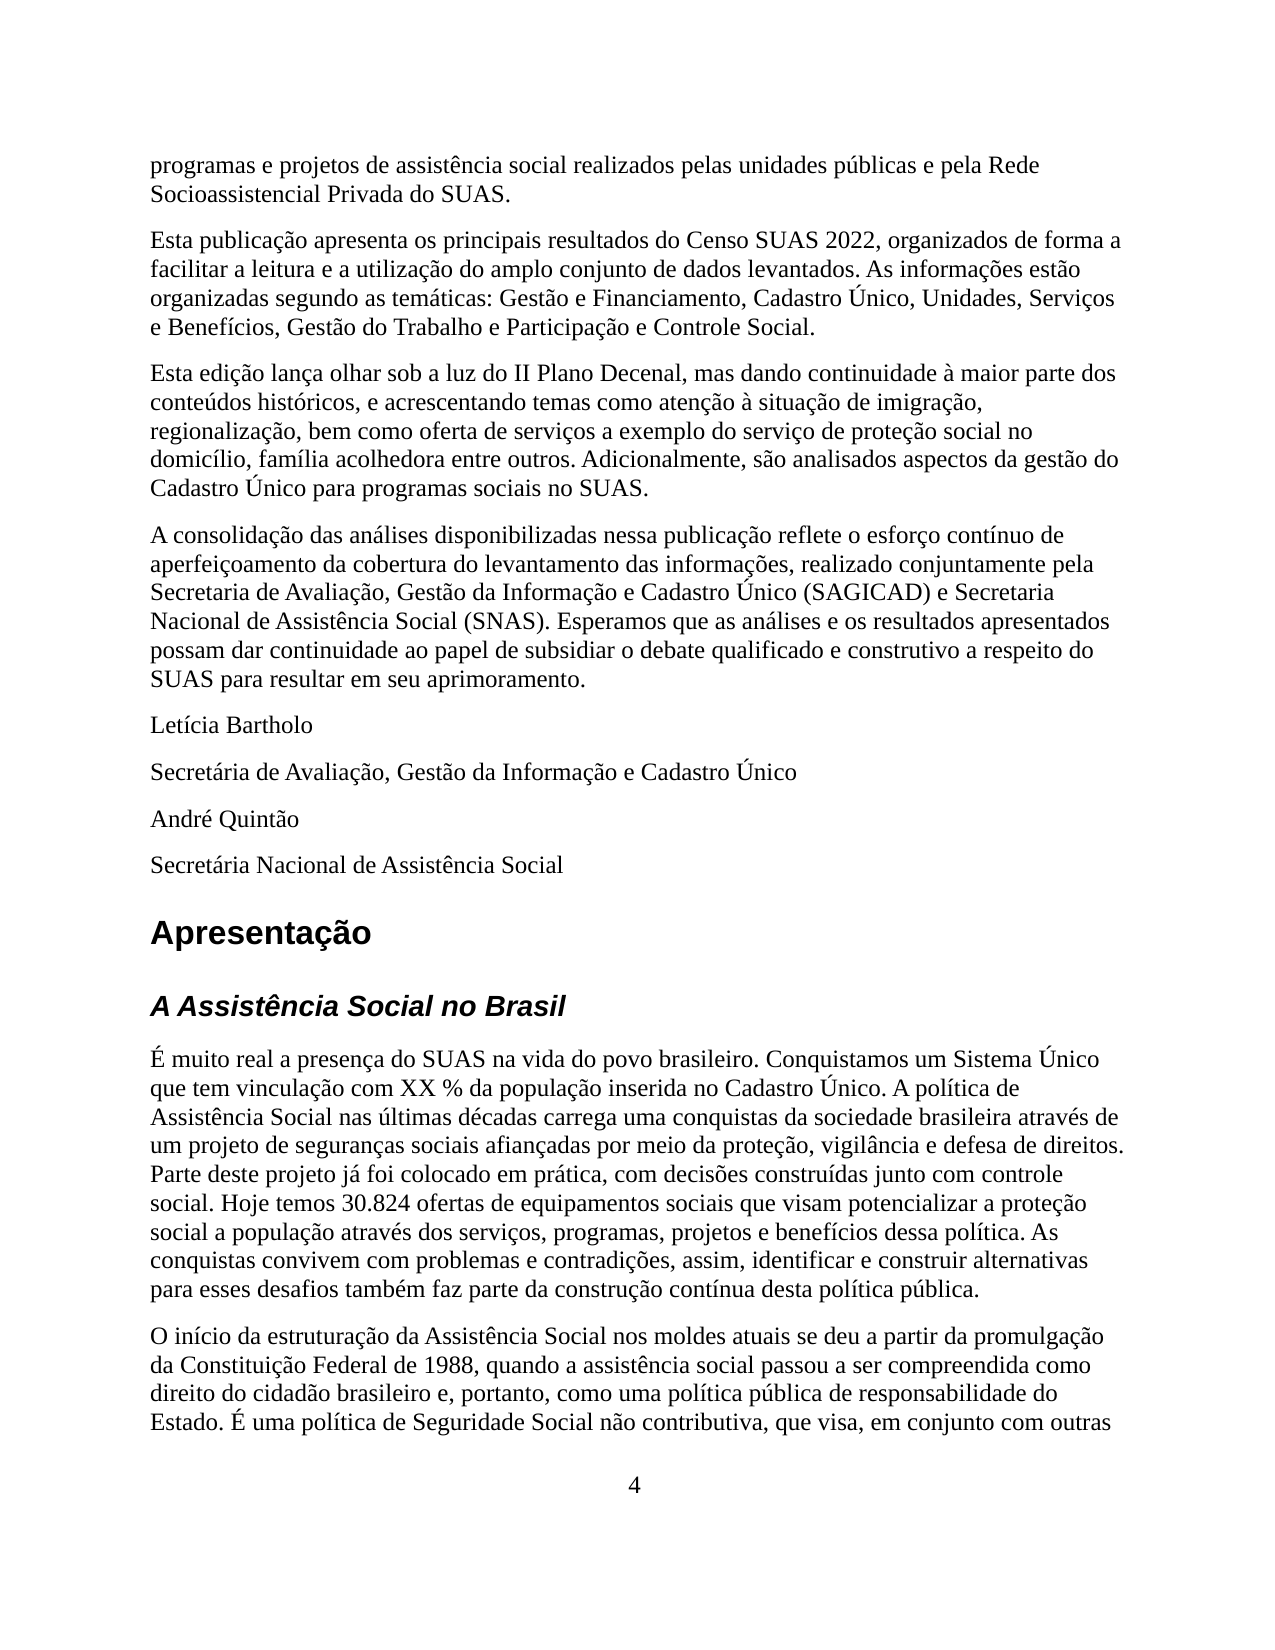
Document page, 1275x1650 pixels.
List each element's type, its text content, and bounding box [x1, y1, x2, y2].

text programas e projetos de assistência social realizados pelas unidades públicas e pela Rede Socioassistencial Privada do SUAS. [150, 150, 1125, 207]
text A consolidação das análises disponibilizadas nessa publicação reflete o esforço contínuo de aperfeiçoamento da cobertura do levantamento das informações, realizado conjuntamente pela Secretaria de Avaliação, Gestão da Informação e Cadastro Único (SAGICAD) e Secretaria Nacional de Assistência Social (SNAS). Esperamos que as análises e os resultados apresentados possam dar continuidade ao papel de subsidiar o debate qualificado e construtivo a respeito do SUAS para resultar em seu aprimoramento. [150, 520, 1125, 692]
text Secretária Nacional de Assistência Social [150, 850, 1125, 879]
text Letícia Bartholo [150, 710, 1125, 739]
text Esta edição lança olhar sob a luz do II Plano Decenal, mas dando continuidade à maior parte dos conteúdos históricos, e acrescentando temas como atenção à situação de imigração, regionalização, bem como oferta de serviços a exemplo do serviço de proteção social no domicílio, família acolhedora entre outros. Adicionalmente, são analisados aspectos da gestão do Cadastro Único para programas sociais no SUAS. [150, 358, 1125, 502]
text É muito real a presença do SUAS na vida do povo brasileiro. Conquistamos um Sistema Único que tem vinculação com XX % da população inserida no Cadastro Único. A política de Assistência Social nas últimas décadas carrega uma conquistas da sociedade brasileira através de um projeto de seguranças sociais afiançadas por meio da proteção, vigilância e defesa de direitos. Parte deste projeto já foi colocado em prática, com decisões construídas junto com controle social. Hoje temos 30.824 ofertas de equipamentos sociais que visam potencializar a proteção social a população através dos serviços, programas, projetos e benefícios dessa política. As conquistas convivem com problemas e contradições, assim, identificar e construir alternativas para esses desafios também faz parte da construção contínua desta política pública. [150, 1044, 1125, 1303]
text André Quintão [150, 804, 1125, 832]
subtitle Apresentação [150, 913, 1125, 952]
text Secretária de Avaliação, Gestão da Informação e Cadastro Único [150, 757, 1125, 786]
text O início da estruturação da Assistência Social nos moldes atuais se deu a partir da promulgação da Constituição Federal de 1988, quando a assistência social passou a ser compreendida como direito do cidadão brasileiro e, portanto, como uma política pública de responsabilidade do Estado. É uma política de Seguridade Social não contributiva, que visa, em conjunto com outras [150, 1321, 1125, 1436]
subtitle A Assistência Social no Brasil [150, 989, 1125, 1023]
text Esta publicação apresenta os principais resultados do Censo SUAS 2022, organizados de forma a facilitar a leitura e a utilização do amplo conjunto de dados levantados. As informações estão organizadas segundo as temáticas: Gestão e Financiamento, Cadastro Único, Unidades, Serviços e Benefícios, Gestão do Trabalho e Participação e Controle Social. [150, 225, 1125, 340]
